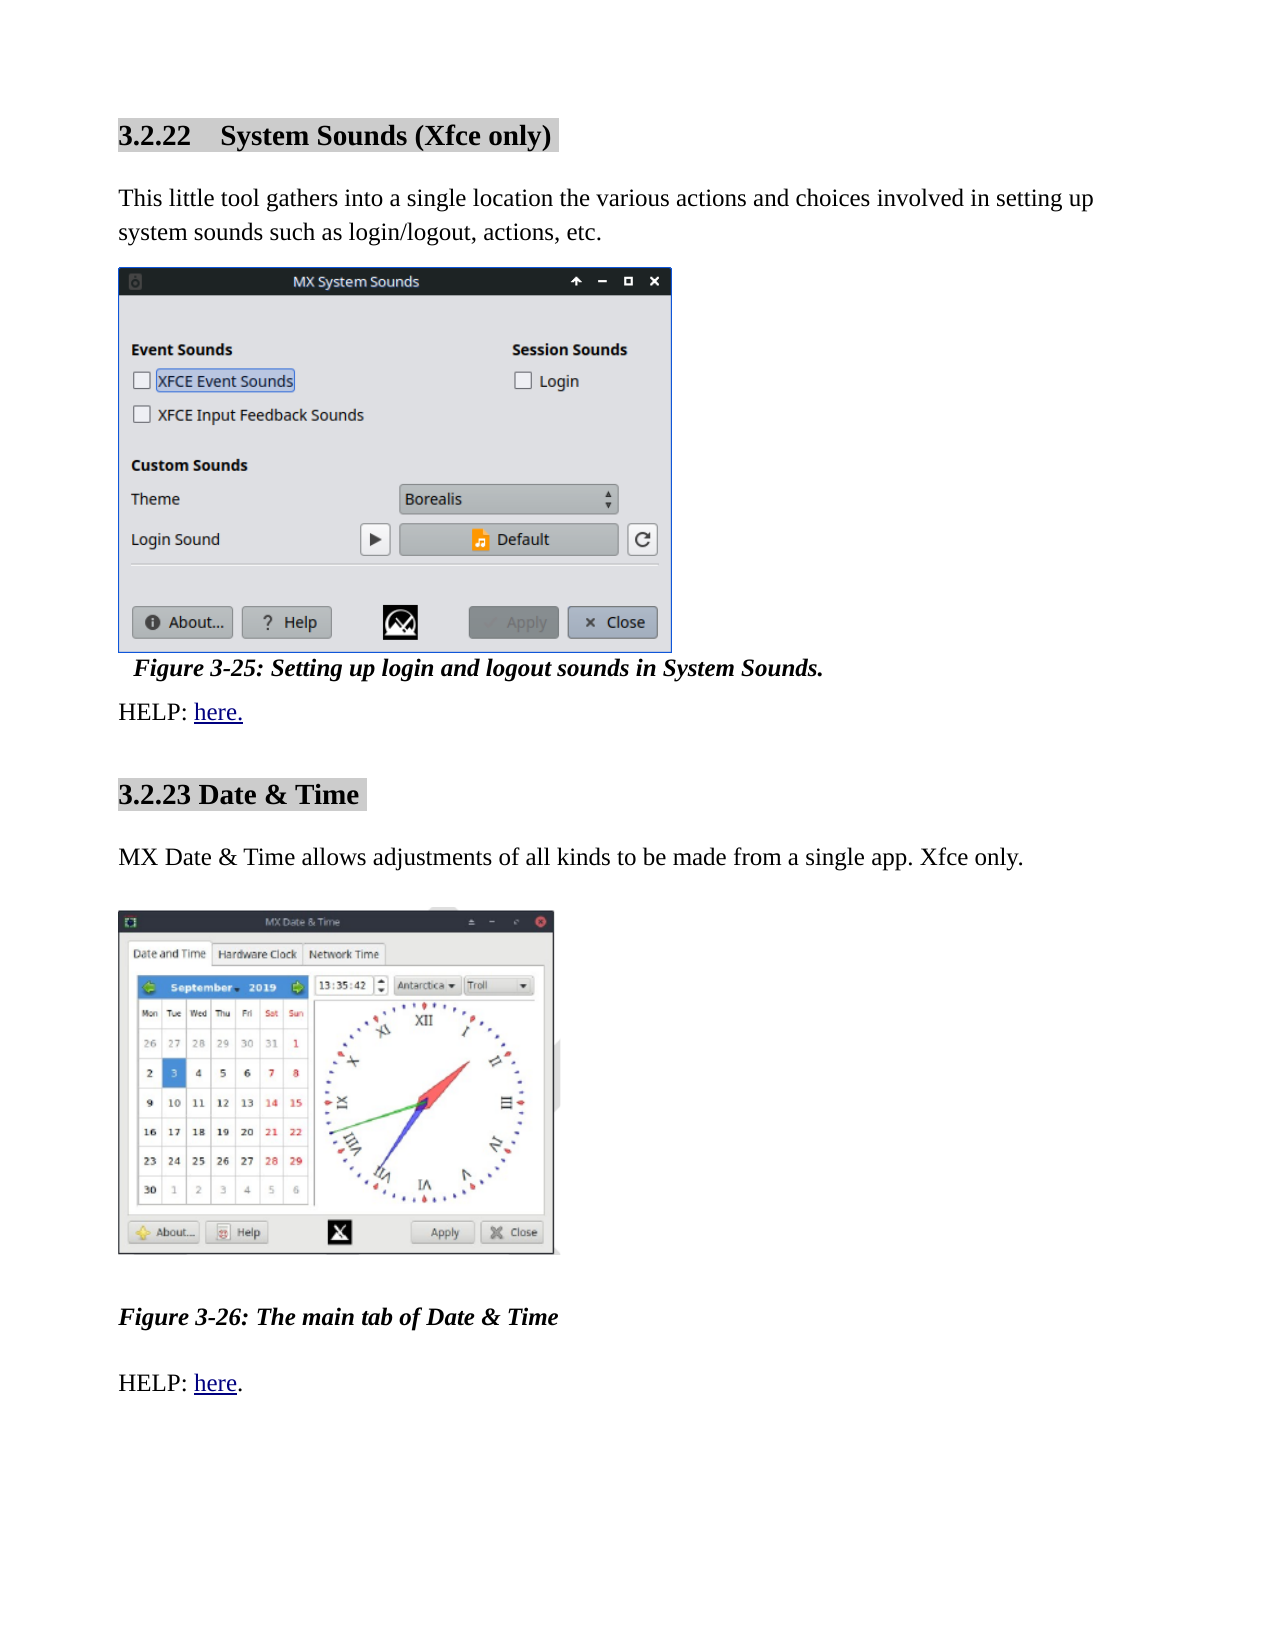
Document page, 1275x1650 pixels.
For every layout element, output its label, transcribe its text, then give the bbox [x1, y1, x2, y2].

text HELP: here. [118, 1368, 1157, 1397]
subtitle 3.2.23 Date & Time [118, 777, 1138, 811]
subtitle 3.2.22 System Sounds (Xfce only) [559, 118, 1138, 152]
text Figure 3-26: The main tab of Date & Time [118, 1302, 1157, 1331]
text This little tool gathers into a single location the various actions and choices involved in setting up system sounds such as login/logout, actions, etc. [118, 183, 1157, 246]
text HELP: here. [118, 697, 1157, 726]
text Figure 3-25: Setting up login and logout sounds in System Sounds. [133, 267, 1142, 682]
picture [118, 907, 561, 1255]
text MX Date & Time allows adjustments of all kinds to be made from a single app. Xfce only. [118, 842, 1157, 870]
picture [118, 267, 672, 653]
